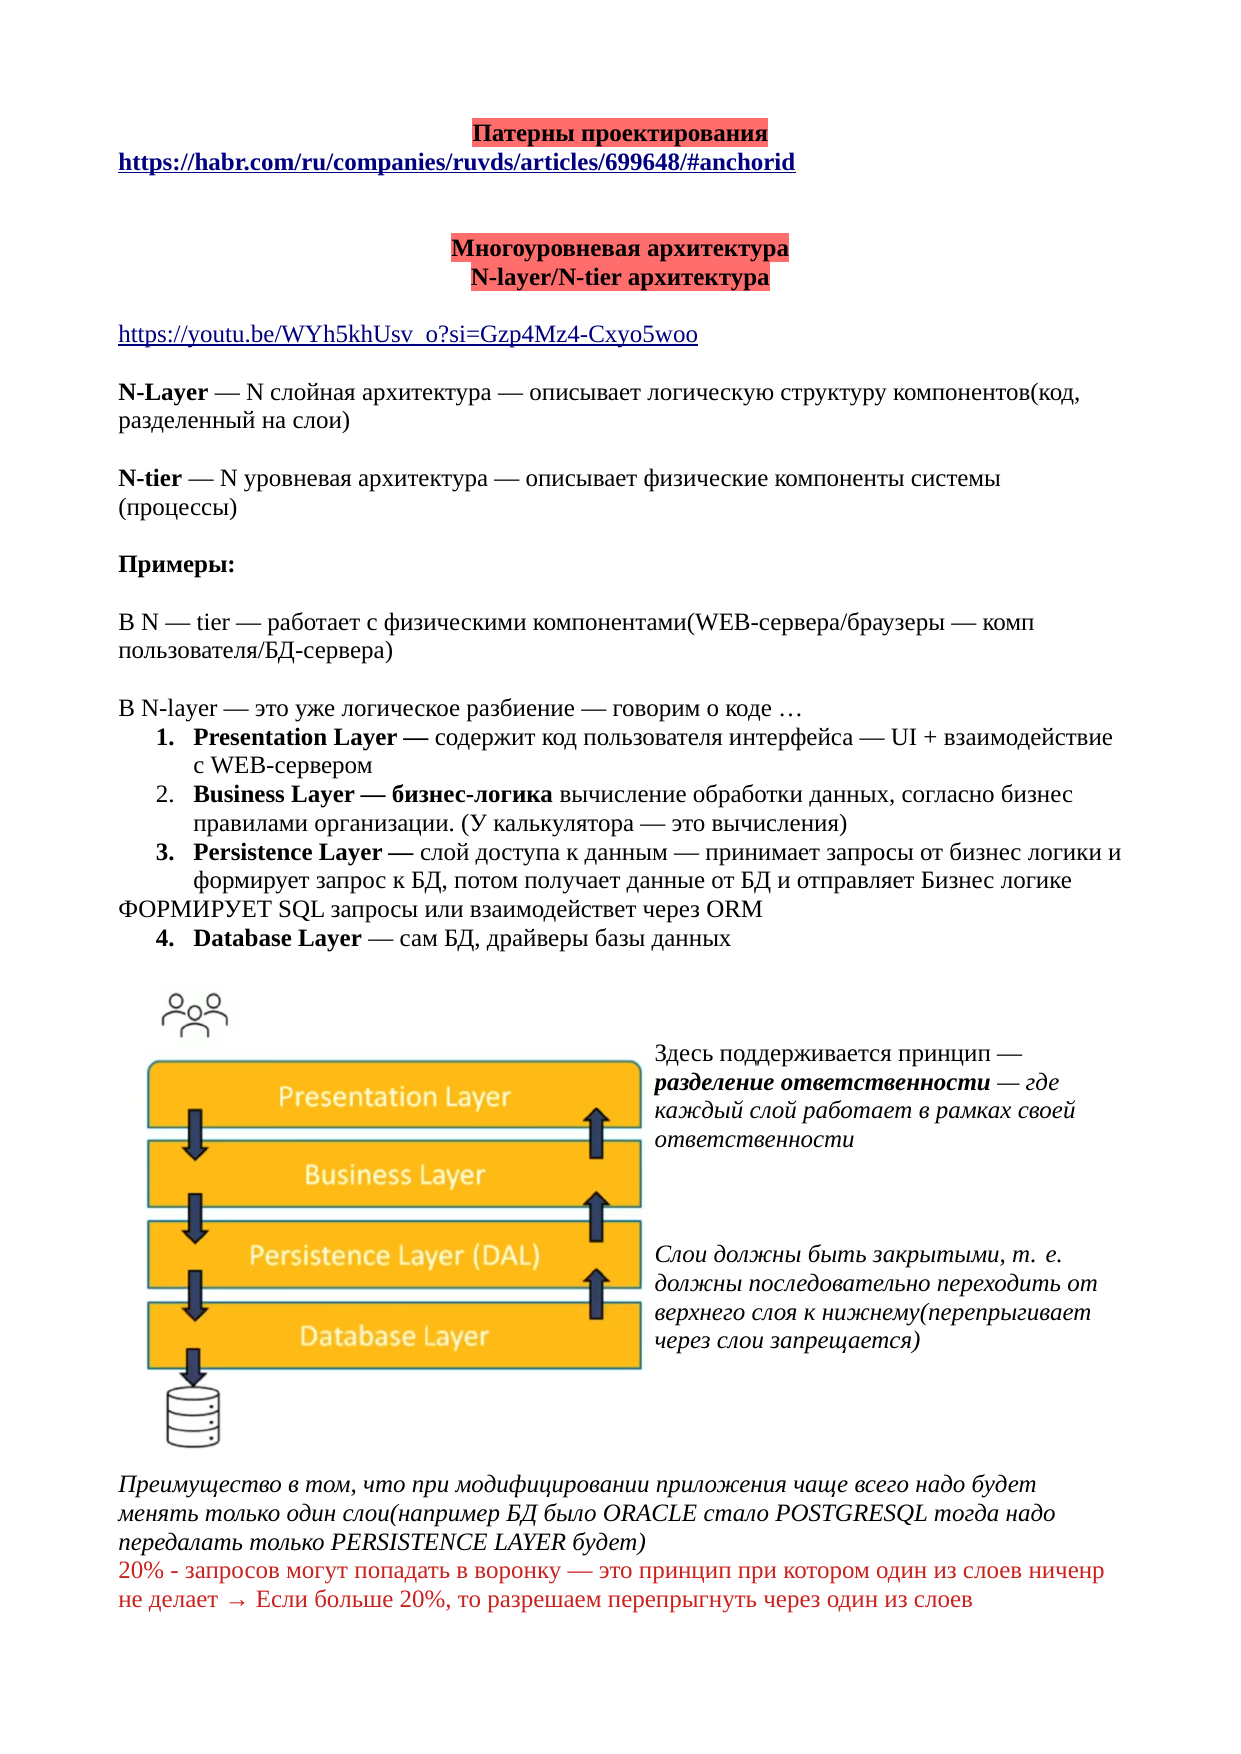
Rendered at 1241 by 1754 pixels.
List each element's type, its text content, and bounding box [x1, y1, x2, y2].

list Database Layer — сам БД, драйверы базы данных [156, 923, 1122, 952]
text В N — tier — работает с физическими компонентами(WEB-сервера/браузеры — комп пользователя/БД-сервера) [118, 607, 1122, 664]
text https://habr.com/ru/companies/ruvds/articles/699648/#anchorid [118, 147, 1122, 176]
text Преимущество в том, что при модифицировании приложения чаще всего надо будет менять только один слои(например БД было ORACLE стало POSTGRESQL тогда надо передалать только PERSISTENCE LAYER будет) [118, 1469, 1122, 1556]
text N-layer/N-tier архитектура [118, 262, 1122, 291]
text В N-layer — это уже логическое разбиение — говорим о коде … [118, 693, 1122, 722]
text Многоуровневая архитектура [118, 233, 1122, 262]
text 20% - запросов могут попадать в воронку — это принцип при котором один из слоев ниченр не делает → Если больше 20%, то разрешаем перепрыгнуть через один из слоев [118, 1556, 1122, 1613]
list Business Layer — бизнес-логика вычисление обработки данных, согласно бизнес правилами организации. (У калькулятора — это вычисления) [156, 779, 1122, 837]
text Патерны проектирования [118, 118, 1122, 147]
list Presentation Layer — содержит код пользователя интерфейса — UI + взаимодействие с WEB-сервером [156, 722, 1122, 779]
text N-tier — N уровневая архитектура — описывает физические компоненты системы (процессы) [118, 463, 1122, 521]
picture [113, 976, 655, 1451]
text Примеры: [118, 549, 1122, 578]
text N-Layer — N слойная архитектура — описывает логическую структуру компонентов(код, разделенный на слои) [118, 377, 1122, 434]
text Здесь поддерживается принцип — разделение ответственности — где каждый слой работает в рамках своей ответственности [655, 1038, 1122, 1153]
list Persistence Layer — слой доступа к данным — принимает запросы от бизнес логики и формирует запрос к БД, потом получает данные от БД и отправляет Бизнес логике [156, 837, 1122, 894]
text ФОРМИРУЕТ SQL запросы или взаимодействет через ORM [118, 894, 1122, 923]
text https://youtu.be/WYh5khUsv_o?si=Gzp4Mz4-Cxyo5woo [118, 319, 1122, 348]
text Слои должны быть закрытыми, т. е. должны последовательно переходить от верхнего слоя к нижнему(перепрыгивает через слои запрещается) [655, 1239, 1122, 1354]
